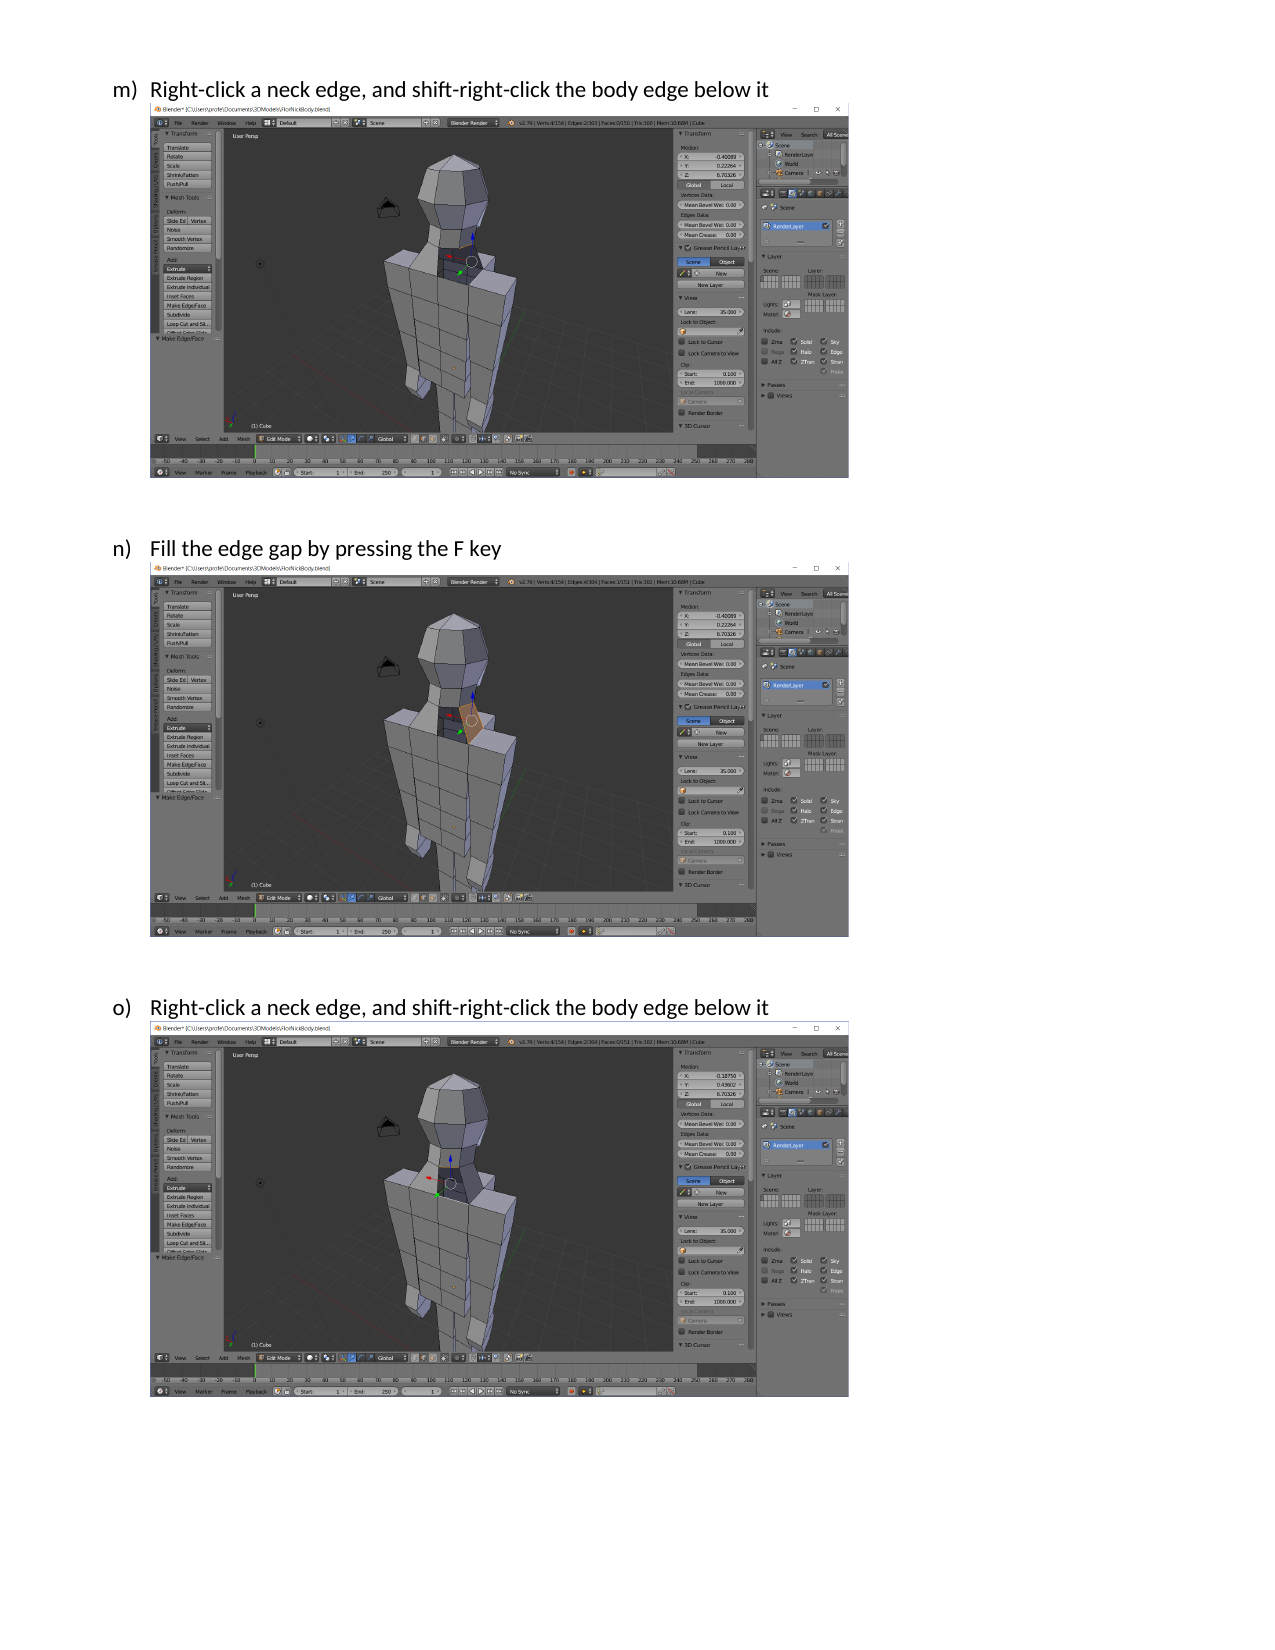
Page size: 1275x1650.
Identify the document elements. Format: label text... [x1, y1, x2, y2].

list Fill the edge gap by pressing the F key [112, 534, 1200, 993]
list Right-click a neck edge, and shift-right-click the body edge below it [112, 993, 1200, 1396]
list Right-click a neck edge, and shift-right-click the body edge below it [112, 75, 1200, 478]
